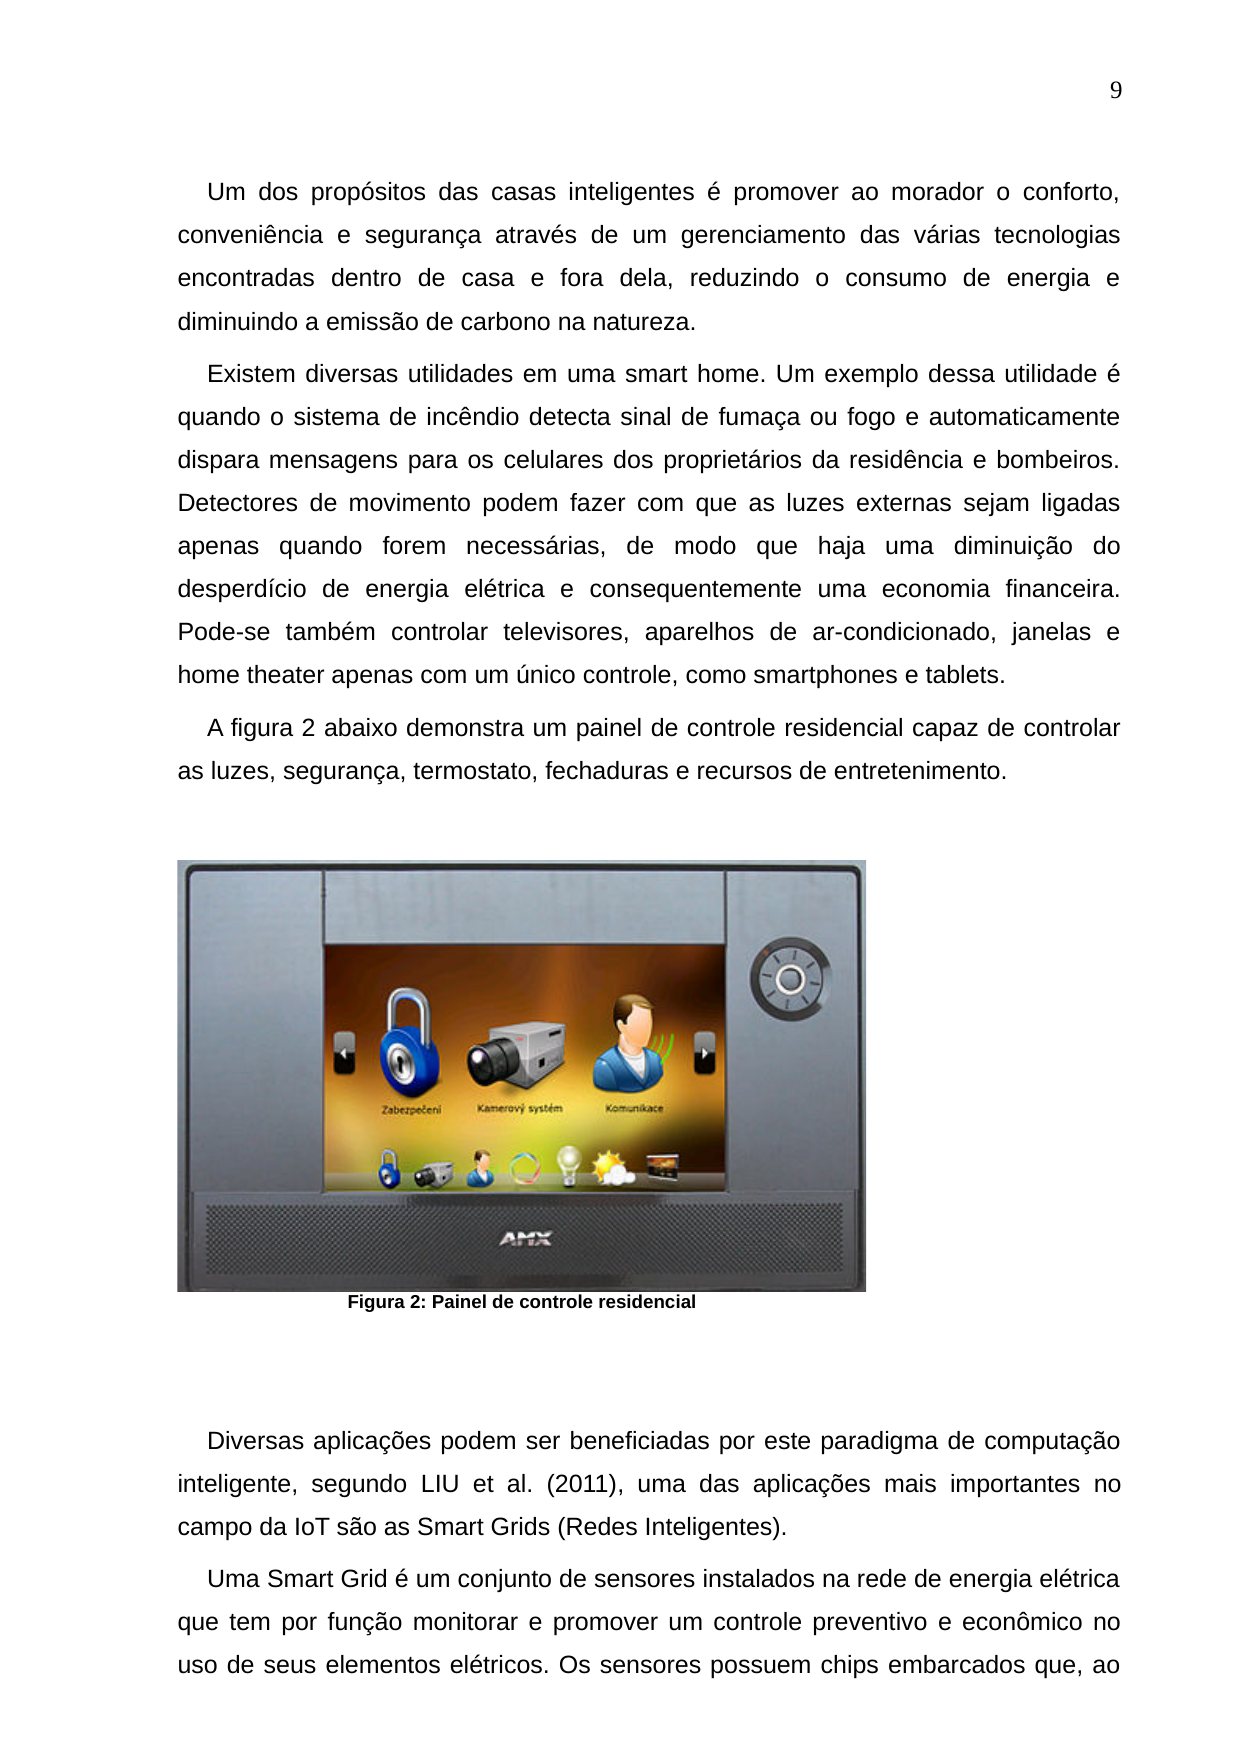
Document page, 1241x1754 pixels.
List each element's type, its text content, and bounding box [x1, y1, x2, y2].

text Figura 2: Painel de controle residencial [177, 1292, 866, 1313]
text Existem diversas utilidades em uma smart home. Um exemplo dessa utilidade é quando o sistema de incêndio detecta sinal de fumaça ou fogo e automaticamente dispara mensagens para os celulares dos proprietários da residência e bombeiros. Detectores de movimento podem fazer com que as luzes externas sejam ligadas apenas quando forem necessárias, de modo que haja uma diminuição do desperdício de energia elétrica e consequentemente uma economia financeira. Pode-se também controlar televisores, aparelhos de ar-condicionado, janelas e home theater apenas com um único controle, como smartphones e tablets. [177, 359, 1122, 689]
text Uma Smart Grid é um conjunto de sensores instalados na rede de energia elétrica que tem por função monitorar e promover um controle preventivo e econômico no uso de seus elementos elétricos. Os sensores possuem chips embarcados que, ao [177, 1564, 1122, 1679]
text A figura 2 abaixo demonstra um painel de controle residencial capaz de controlar as luzes, segurança, termostato, fechaduras e recursos de entretenimento. [177, 713, 1122, 784]
text Um dos propósitos das casas inteligentes é promover ao morador o conforto, conveniência e segurança através de um gerenciamento das várias tecnologias encontradas dentro de casa e fora dela, reduzindo o consumo de energia e diminuindo a emissão de carbono na natureza. [177, 177, 1122, 335]
text Diversas aplicações podem ser beneficiadas por este paradigma de computação inteligente, segundo LIU et al. (2011), uma das aplicações mais importantes no campo da IoT são as Smart Grids (Redes Inteligentes). [177, 1426, 1122, 1541]
